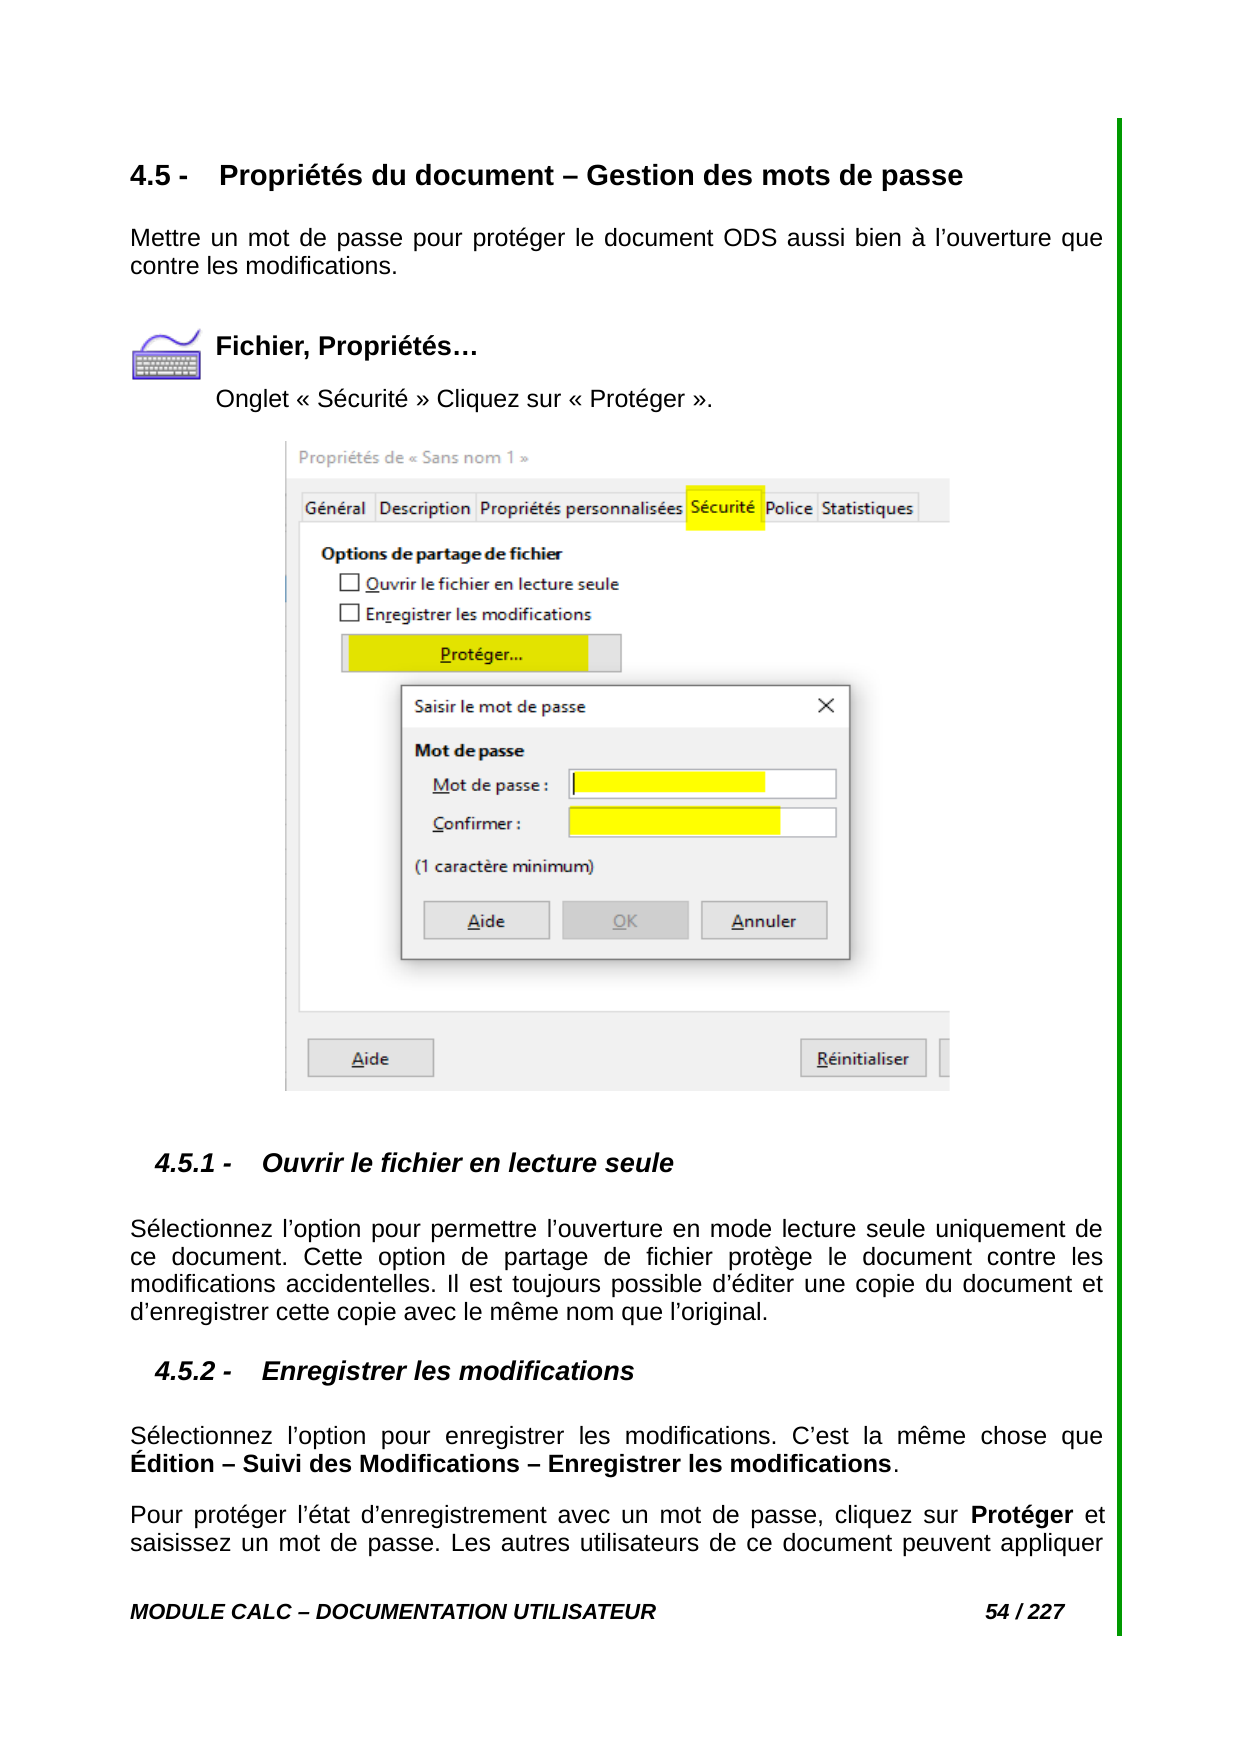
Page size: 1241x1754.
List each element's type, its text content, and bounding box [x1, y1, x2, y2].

subtitle Ouvrir le fichier en lecture seule [155, 1148, 1105, 1178]
text Pour protéger l’état d’enregistrement avec un mot de passe, cliquez sur Protéger et saisissez un mot de passe. Les autres utilisateurs de ce document peuvent appliquer [130, 1501, 1105, 1557]
picture [285, 441, 950, 1091]
text Sélectionnez l’option pour permettre l’ouverture en mode lecture seule uniquement de ce document. Cette option de partage de fichier protège le document contre les modifications accidentelles. Il est toujours possible d’éditer une copie du document et d’enregistrer cette copie avec le même nom que l’original. [130, 1214, 1105, 1326]
picture [128, 318, 204, 394]
text Fichier, Propriétés… [204, 331, 1105, 362]
text Mettre un mot de passe pour protéger le document ODS aussi bien à l’ouverture que contre les modifications. [130, 224, 1105, 280]
text Sélectionnez l’option pour enregistrer les modifications. C’est la même chose que Édition – Suivi des Modifications – Enregistrer les modifications. [130, 1422, 1105, 1478]
text Onglet « Sécurité » Cliquez sur « Protéger ». [130, 385, 1105, 413]
subtitle Propriétés du document – Gestion des mots de passe [130, 159, 1105, 192]
subtitle Enregistrer les modifications [155, 1356, 1105, 1386]
